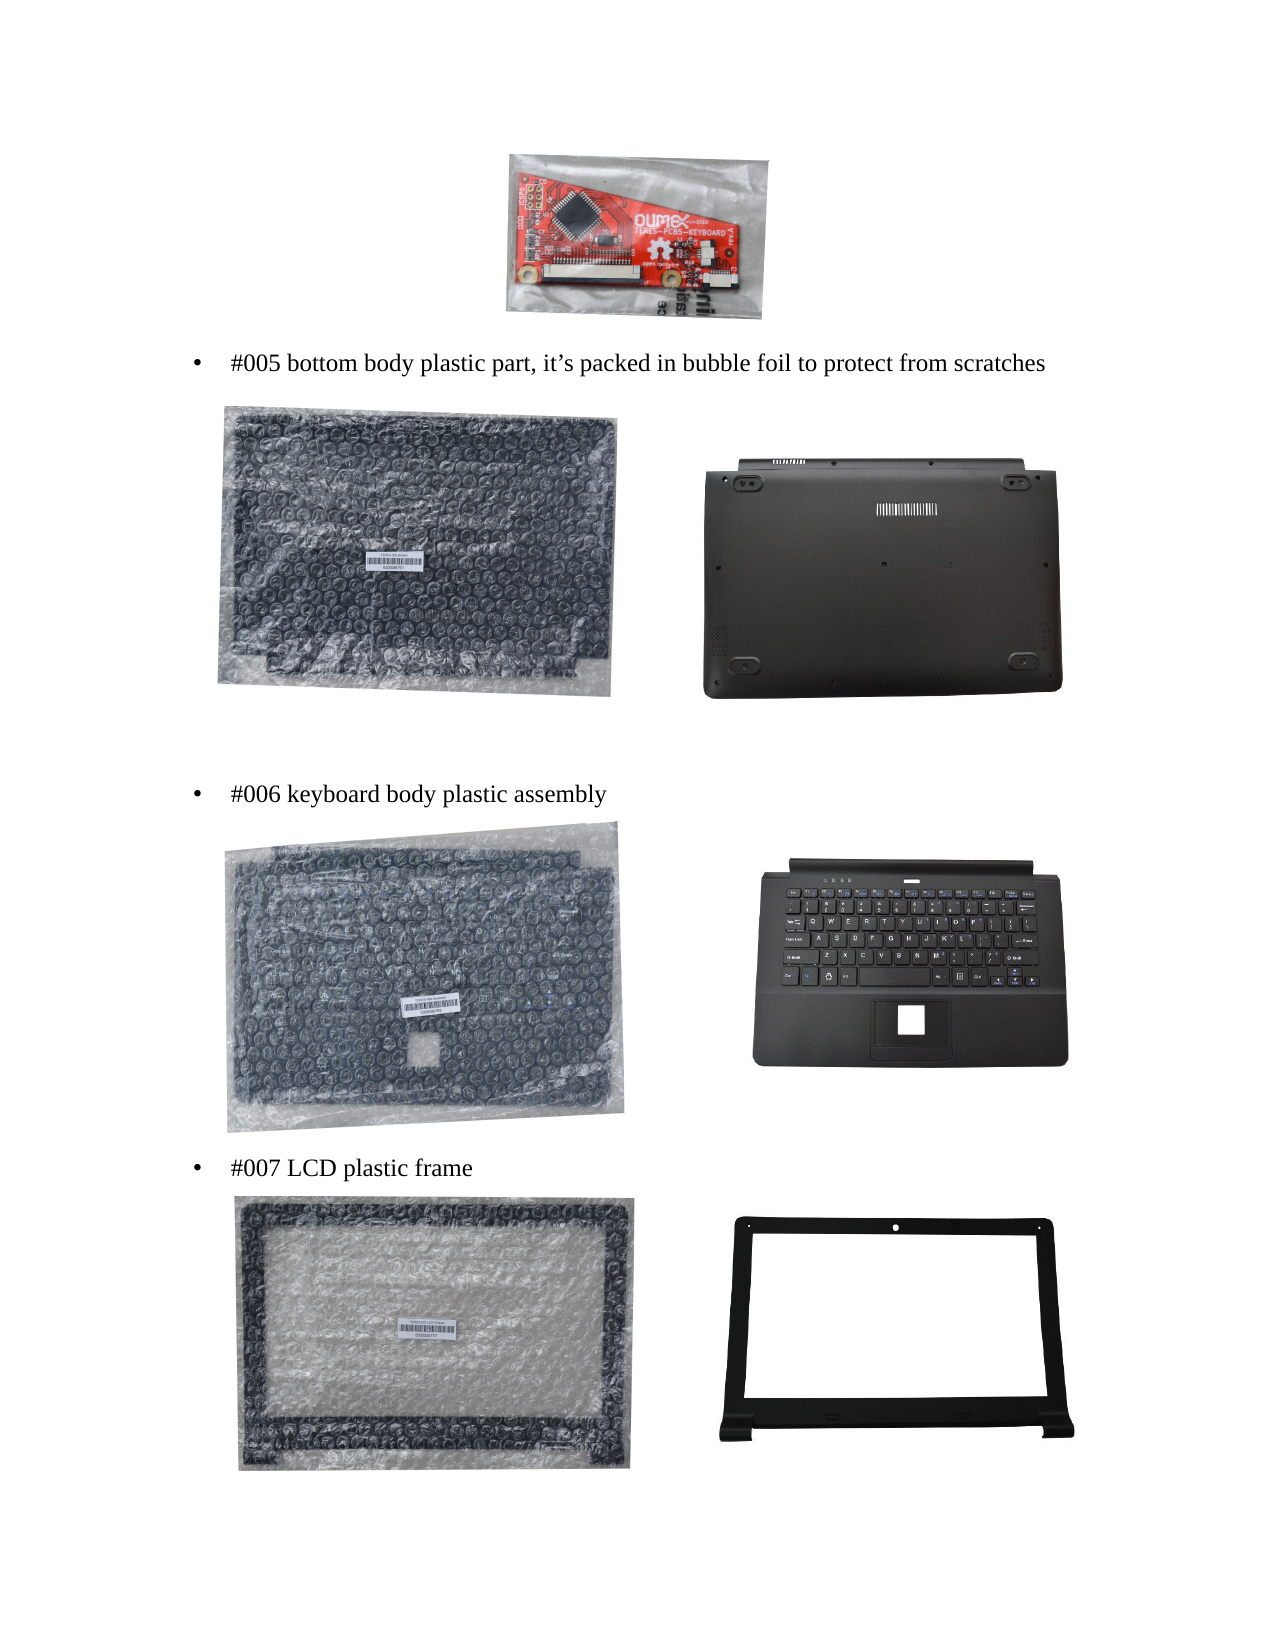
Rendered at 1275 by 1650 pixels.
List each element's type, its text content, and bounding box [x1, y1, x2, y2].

picture [217, 406, 618, 697]
picture [706, 1139, 1086, 1519]
list #005 bottom body plastic part, it’s packed in bubble foil to protect from scratches [193, 348, 1157, 377]
picture [748, 801, 1073, 1126]
list #007 LCD plastic frame [193, 1153, 706, 1182]
list [1086, 1153, 1157, 1182]
picture [487, 146, 788, 327]
list #006 keyboard body plastic assembly [193, 779, 1157, 808]
picture [234, 1196, 635, 1471]
picture [224, 821, 625, 1133]
picture [693, 388, 1073, 768]
